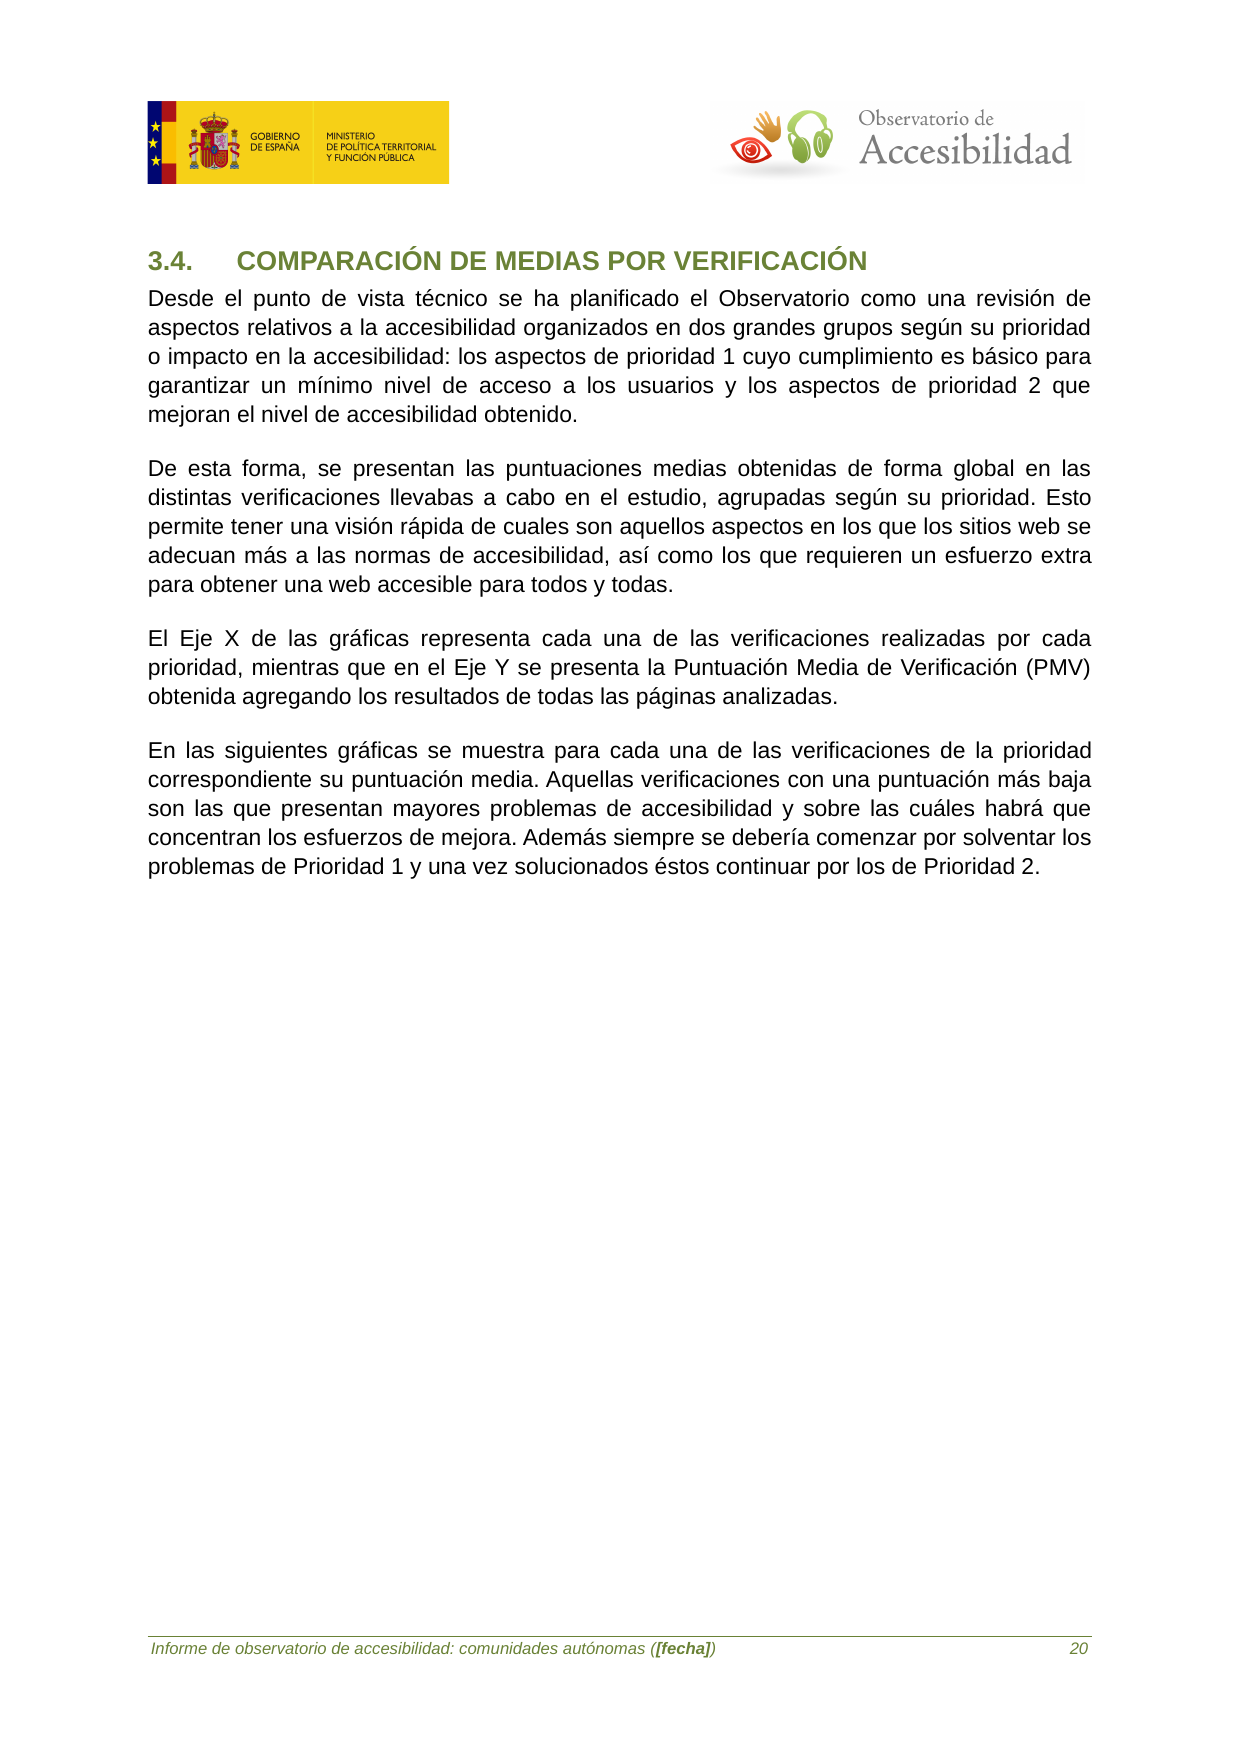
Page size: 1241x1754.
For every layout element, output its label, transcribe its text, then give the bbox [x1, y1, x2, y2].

picture [147, 101, 450, 184]
text El Eje X de las gráficas representa cada una de las verificaciones realizadas por cada prioridad, mientras que en el Eje Y se presenta la Puntuación Media de Verificación (PMV) obtenida agregando los resultados de todas las páginas analizadas. [148, 625, 1092, 709]
text Desde el punto de vista técnico se ha planificado el Observatorio como una revisión de aspectos relativos a la accesibilidad organizados en dos grandes grupos según su prioridad o impacto en la accesibilidad: los aspectos de prioridad 1 cuyo cumplimiento es básico para garantizar un mínimo nivel de acceso a los usuarios y los aspectos de prioridad 2 que mejoran el nivel de accesibilidad obtenido. [148, 285, 1092, 427]
subtitle Comparación de medias por verificación [148, 245, 1092, 276]
text En las siguientes gráficas se muestra para cada una de las verificaciones de la prioridad correspondiente su puntuación media. Aquellas verificaciones con una puntuación más baja son las que presentan mayores problemas de accesibilidad y sobre las cuáles habrá que concentran los esfuerzos de mejora. Además siempre se debería comenzar por solventar los problemas de Prioridad 1 y una vez solucionados éstos continuar por los de Prioridad 2. [148, 737, 1092, 879]
text De esta forma, se presentan las puntuaciones medias obtenidas de forma global en las distintas verificaciones llevabas a cabo en el estudio, agrupadas según su prioridad. Esto permite tener una visión rápida de cuales son aquellos aspectos en los que los sitios web se adecuan más a las normas de accesibilidad, así como los que requieren un esfuerzo extra para obtener una web accesible para todos y todas. [148, 455, 1092, 597]
picture [710, 101, 1086, 184]
